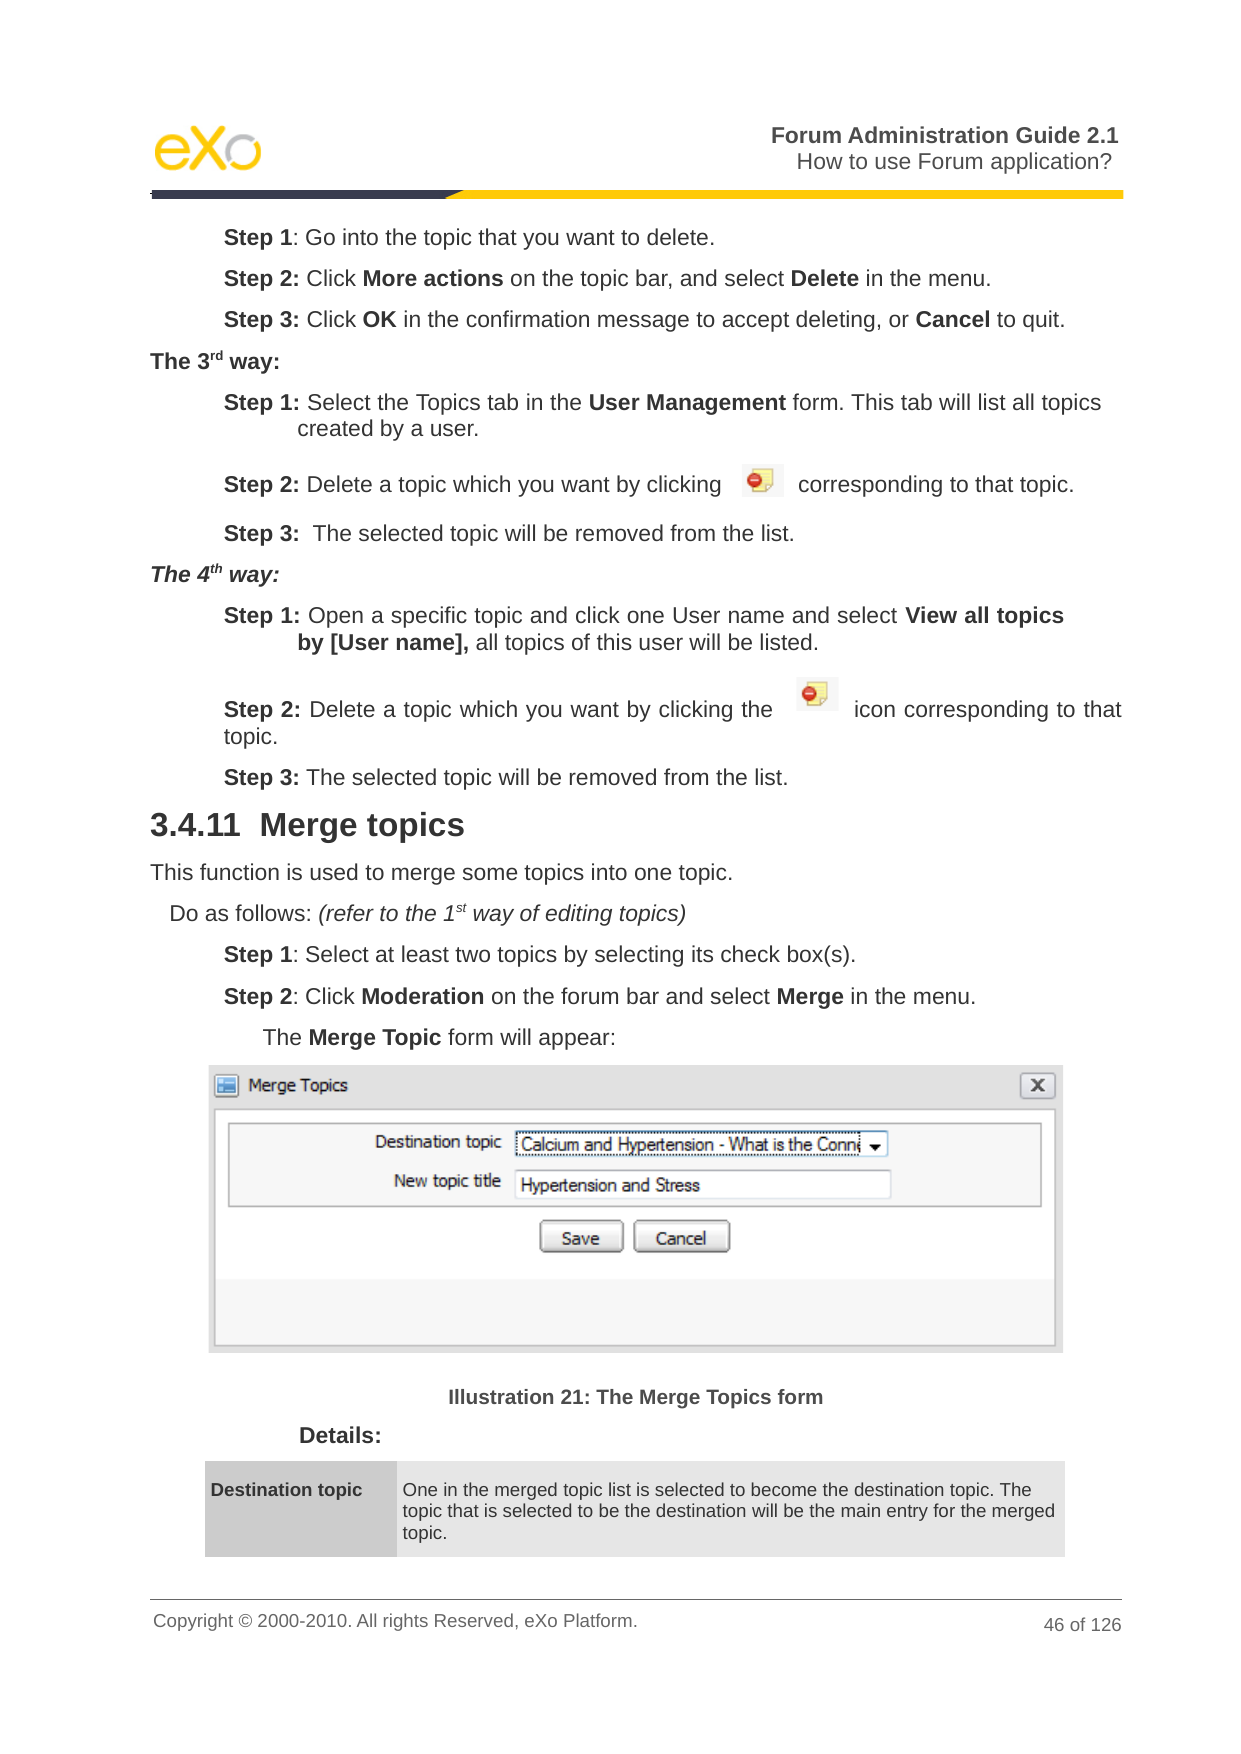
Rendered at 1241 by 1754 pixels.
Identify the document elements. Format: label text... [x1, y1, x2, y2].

subtitle Merge topics [150, 805, 1122, 844]
text Step 2: Click Moderation on the forum bar and select Merge in the menu. [223, 983, 1122, 1009]
text Step 1: Select at least two topics by selecting its check box(s). [223, 941, 1122, 968]
table_header Destination topic [205, 1461, 397, 1557]
picture [796, 677, 839, 711]
text Step 3: Click OK in the confirmation message to accept deleting, or Cancel to quit. [223, 306, 1122, 333]
text Step 1: Select the Topics tab in the User Management form. This tab will list all topics created by a user. [223, 389, 1122, 442]
picture [151, 190, 1124, 199]
text Do as follows: (refer to the 1st way of editing topics) [150, 900, 1122, 926]
text Step 3: The selected topic will be removed from the list. [223, 519, 1122, 546]
picture [155, 125, 262, 171]
text Step 2: Delete a topic which you want by clicking corresponding to that topic. [223, 457, 1122, 504]
table_header One in the merged topic list is selected to become the destination topic. The topic that is selected to be the destination will be the main entry for the merged topic. [397, 1461, 1065, 1557]
list The Merge Topic form will appear: [225, 1024, 1122, 1051]
list Step 3: The selected topic will be removed from the list. [186, 764, 1122, 790]
text The 4th way: [150, 561, 1122, 587]
list Details: [195, 1058, 1122, 1448]
text The 3rd way: [150, 348, 1122, 374]
text Step 1: Go into the topic that you want to delete. [223, 223, 1122, 250]
text Step 2: Click More actions on the topic bar, and select Delete in the menu. [223, 265, 1122, 291]
list Step 2: Delete a topic which you want by clicking the icon corresponding to that topic. [186, 670, 1122, 749]
picture [208, 1065, 1064, 1353]
text This function is used to merge some topics into one topic. [150, 859, 1122, 885]
list Illustration 22: The Merge Topics form [195, 1133, 1077, 1408]
picture [741, 464, 784, 497]
